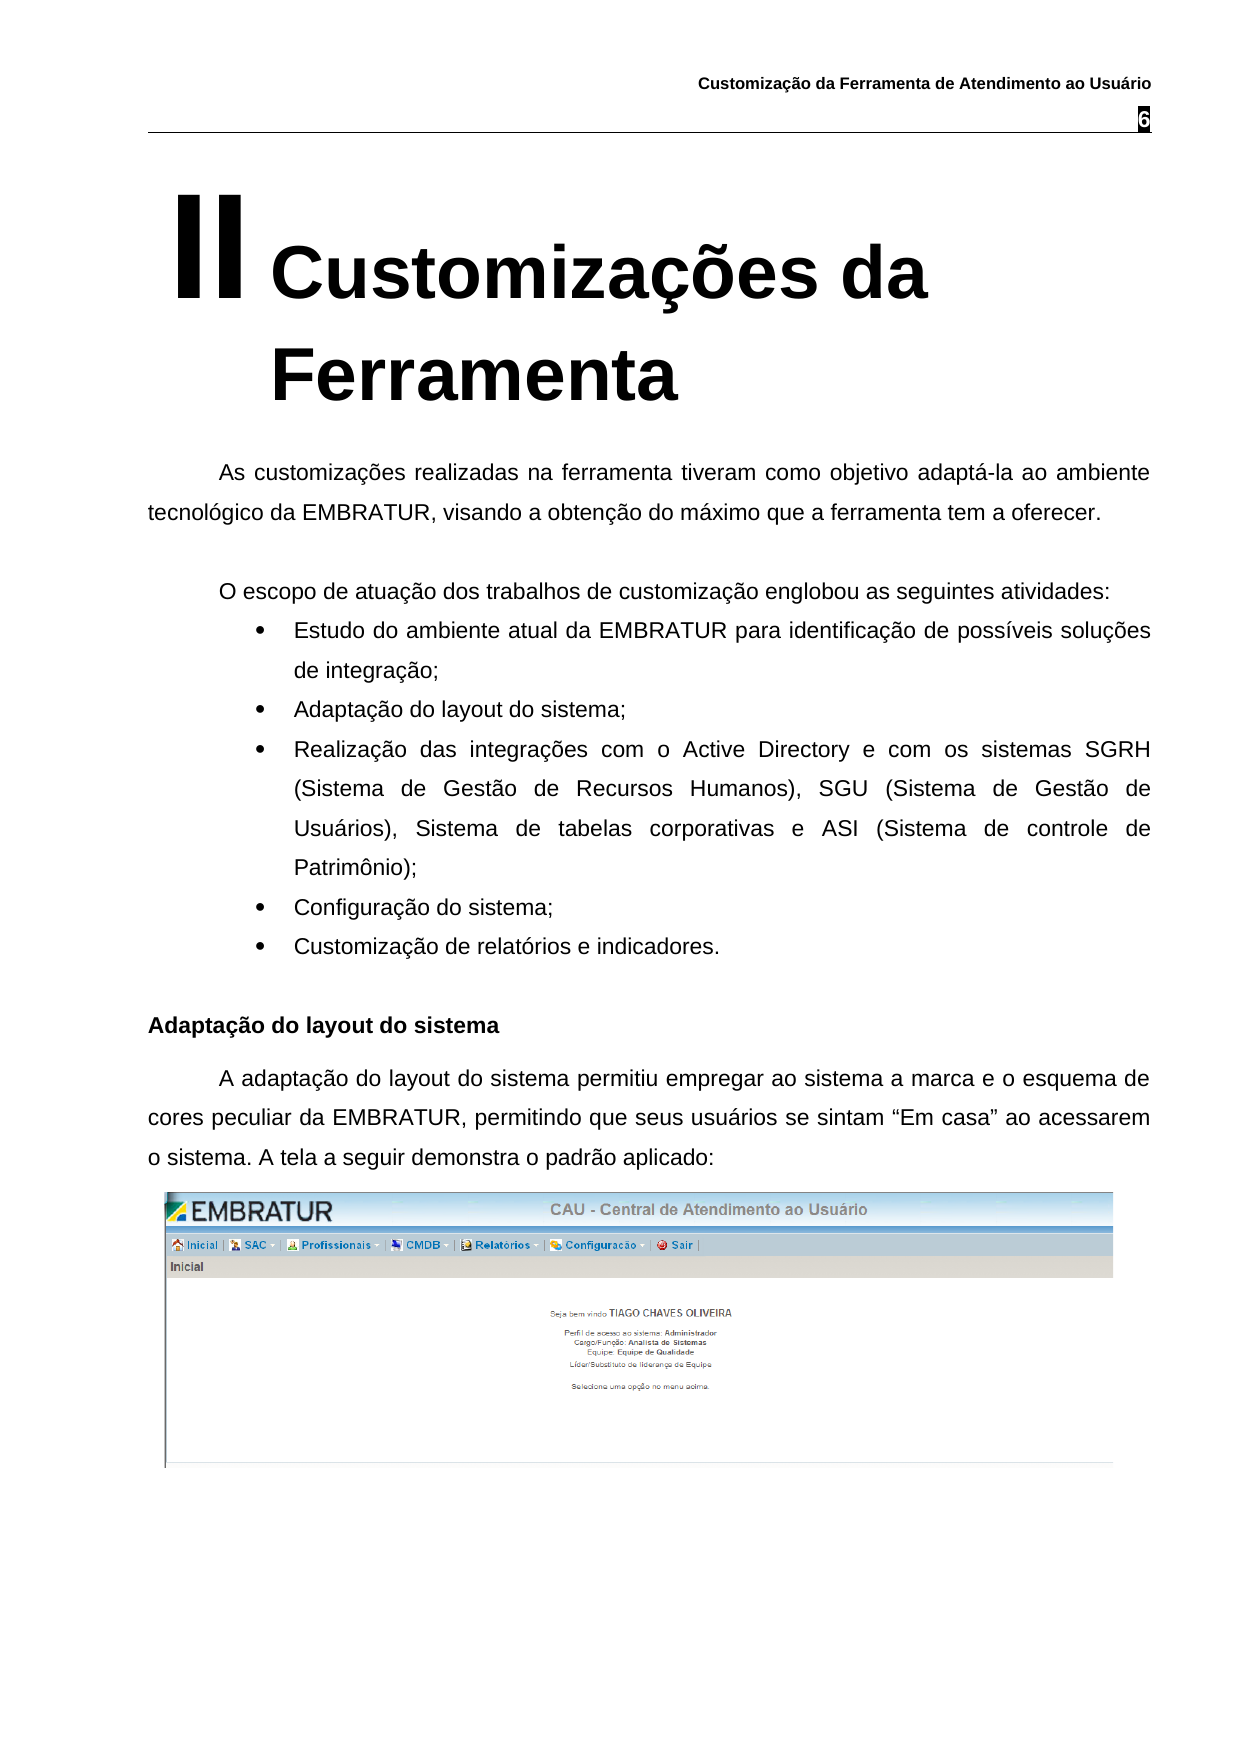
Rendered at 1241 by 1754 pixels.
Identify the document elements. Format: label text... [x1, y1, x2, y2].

list Estudo do ambiente atual da EMBRATUR para identificação de possíveis soluções de integração; [256, 617, 1152, 683]
list Realização das integrações com o Active Directory e com os sistemas SGRH (Sistema de Gestão de Recursos Humanos), SGU (Sistema de Gestão de Usuários), Sistema de tabelas corporativas e ASI (Sistema de controle de Patrimônio); [256, 736, 1152, 881]
list Configuração do sistema; [256, 894, 1152, 920]
subtitle Adaptação do layout do sistema [148, 1012, 1152, 1065]
text O escopo de atuação dos trabalhos de customização englobou as seguintes atividades: [148, 578, 1152, 604]
text A adaptação do layout do sistema permitiu empregar ao sistema a marca e o esquema de cores peculiar da EMBRATUR, permitindo que seus usuários se sintam “Em casa” ao acessarem o sistema. A tela a seguir demonstra o padrão aplicado: [148, 1065, 1152, 1170]
picture [164, 1192, 1114, 1468]
list Customização de relatórios e indicadores. [256, 933, 1152, 959]
subtitle Customizações da Ferramenta [251, 158, 1152, 417]
text As customizações realizadas na ferramenta tiveram como objetivo adaptá-la ao ambiente tecnológico da EMBRATUR, visando a obtenção do máximo que a ferramenta tem a oferecer. [148, 459, 1152, 525]
list Adaptação do layout do sistema; [256, 696, 1152, 723]
